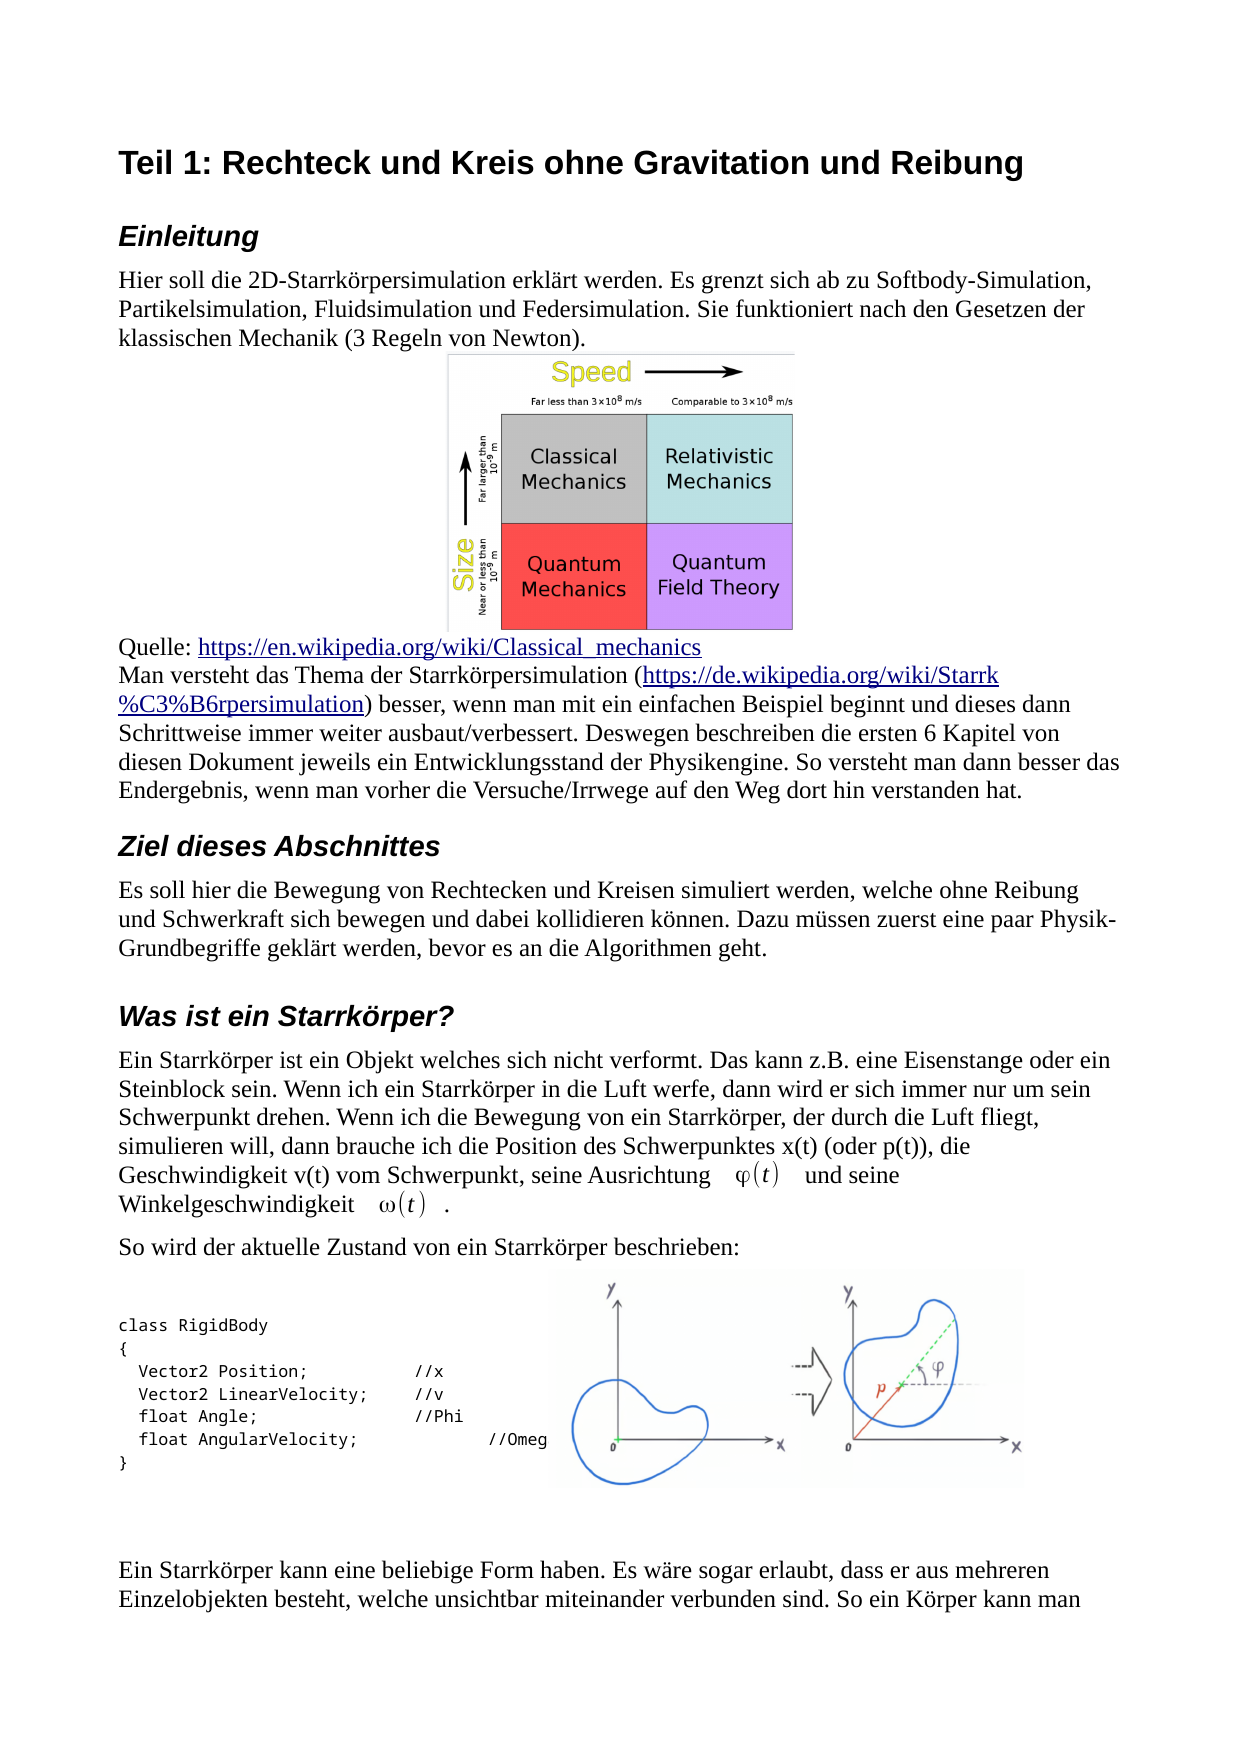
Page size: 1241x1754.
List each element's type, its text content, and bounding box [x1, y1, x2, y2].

picture [445, 351, 795, 632]
text Ein Starrkörper kann eine beliebige Form haben. Es wäre sogar erlaubt, dass er aus mehreren Einzelobjekten besteht, welche unsichtbar miteinander verbunden sind. So ein Körper kann man [118, 1556, 1122, 1613]
text Vector2 Position; //x [118, 1359, 548, 1382]
text [1025, 1359, 1122, 1382]
text class RigidBody [118, 1314, 548, 1337]
subtitle Teil 1: Rechteck und Kreis ohne Gravitation und Reibung [118, 143, 1122, 182]
text [1025, 1382, 1122, 1405]
text Man versteht das Thema der Starrkörpersimulation (https://de.wikipedia.org/wiki/Starrk%C3%B6rpersimulation) besser, wenn man mit ein einfachen Beispiel beginnt und dieses dann Schrittweise immer weiter ausbaut/verbessert. Deswegen beschreiben die ersten 6 Kapitel von diesen Dokument jeweils ein Entwicklungsstand der Physikengine. So versteht man dann besser das Endergebnis, wenn man vorher die Versuche/Irrwege auf den Weg dort hin verstanden hat. [118, 660, 1122, 804]
picture [548, 1269, 1025, 1488]
text float AngularVelocity; //Omega [1025, 1428, 1122, 1450]
text [1025, 1405, 1122, 1428]
text { [118, 1337, 548, 1359]
subtitle Einleitung [118, 219, 1122, 253]
text So wird der aktuelle Zustand von ein Starrkörper beschrieben: [118, 1232, 1122, 1260]
subtitle Ziel dieses Abschnittes [118, 829, 1122, 863]
text float Angle; //Phi [118, 1405, 548, 1428]
text Vector2 LinearVelocity; //v [118, 1382, 548, 1405]
text [1025, 1450, 1122, 1473]
text float AngularVelocity; //Omega [118, 1428, 548, 1450]
text [1025, 1314, 1122, 1337]
text Quelle: https://en.wikipedia.org/wiki/Classical_mechanics [118, 352, 1122, 660]
text [1025, 1337, 1122, 1359]
text Ein Starrkörper ist ein Objekt welches sich nicht verformt. Das kann z.B. eine Eisenstange oder ein Steinblock sein. Wenn ich ein Starrkörper in die Luft werfe, dann wird er sich immer nur um sein Schwerpunkt drehen. Wenn ich die Bewegung von ein Starrkörper, der durch die Luft fliegt, simulieren will, dann brauche ich die Position des Schwerpunktes x(t) (oder p(t)), die Geschwindigkeit v(t) vom Schwerpunkt, seine Ausrichtung und seine Winkelgeschwindigkeit . [118, 1045, 1122, 1219]
text Hier soll die 2D-Starrkörpersimulation erklärt werden. Es grenzt sich ab zu Softbody-Simulation, Partikelsimulation, Fluidsimulation und Federsimulation. Sie funktioniert nach den Gesetzen der klassischen Mechanik (3 Regeln von Newton). [118, 265, 1122, 352]
subtitle Was ist ein Starrkörper? [118, 999, 1122, 1032]
text } [118, 1450, 548, 1473]
text Es soll hier die Bewegung von Rechtecken und Kreisen simuliert werden, welche ohne Reibung und Schwerkraft sich bewegen und dabei kollidieren können. Dazu müssen zuerst eine paar Physik-Grundbegriffe geklärt werden, bevor es an die Algorithmen geht. [118, 875, 1122, 961]
